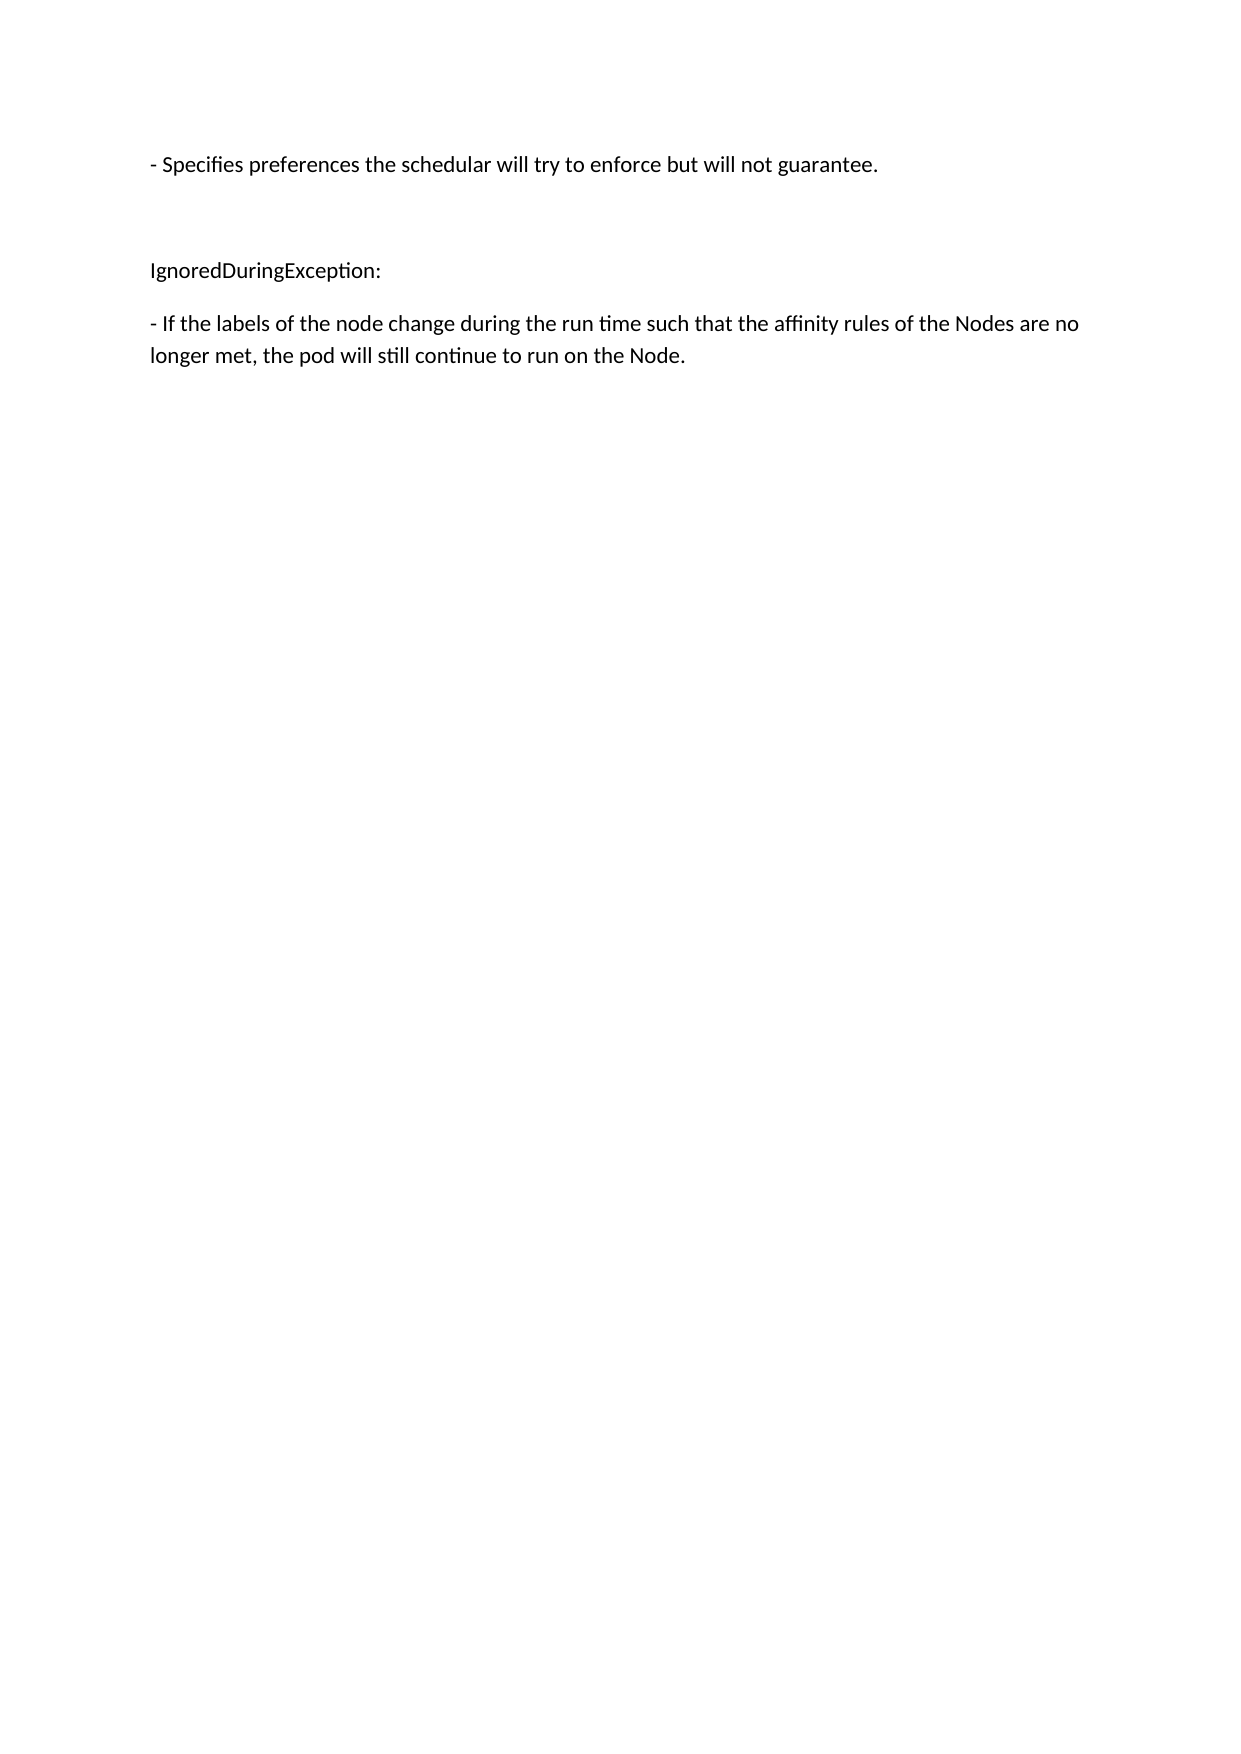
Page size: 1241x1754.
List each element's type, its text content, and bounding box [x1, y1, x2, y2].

text - Specifies preferences the schedular will try to enforce but will not guarantee. [150, 150, 1090, 178]
text - If the labels of the node change during the run time such that the affinity rules of the Nodes are no longer met, the pod will still continue to run on the Node. [150, 309, 1090, 369]
text IgnoredDuringException: [150, 256, 1090, 284]
